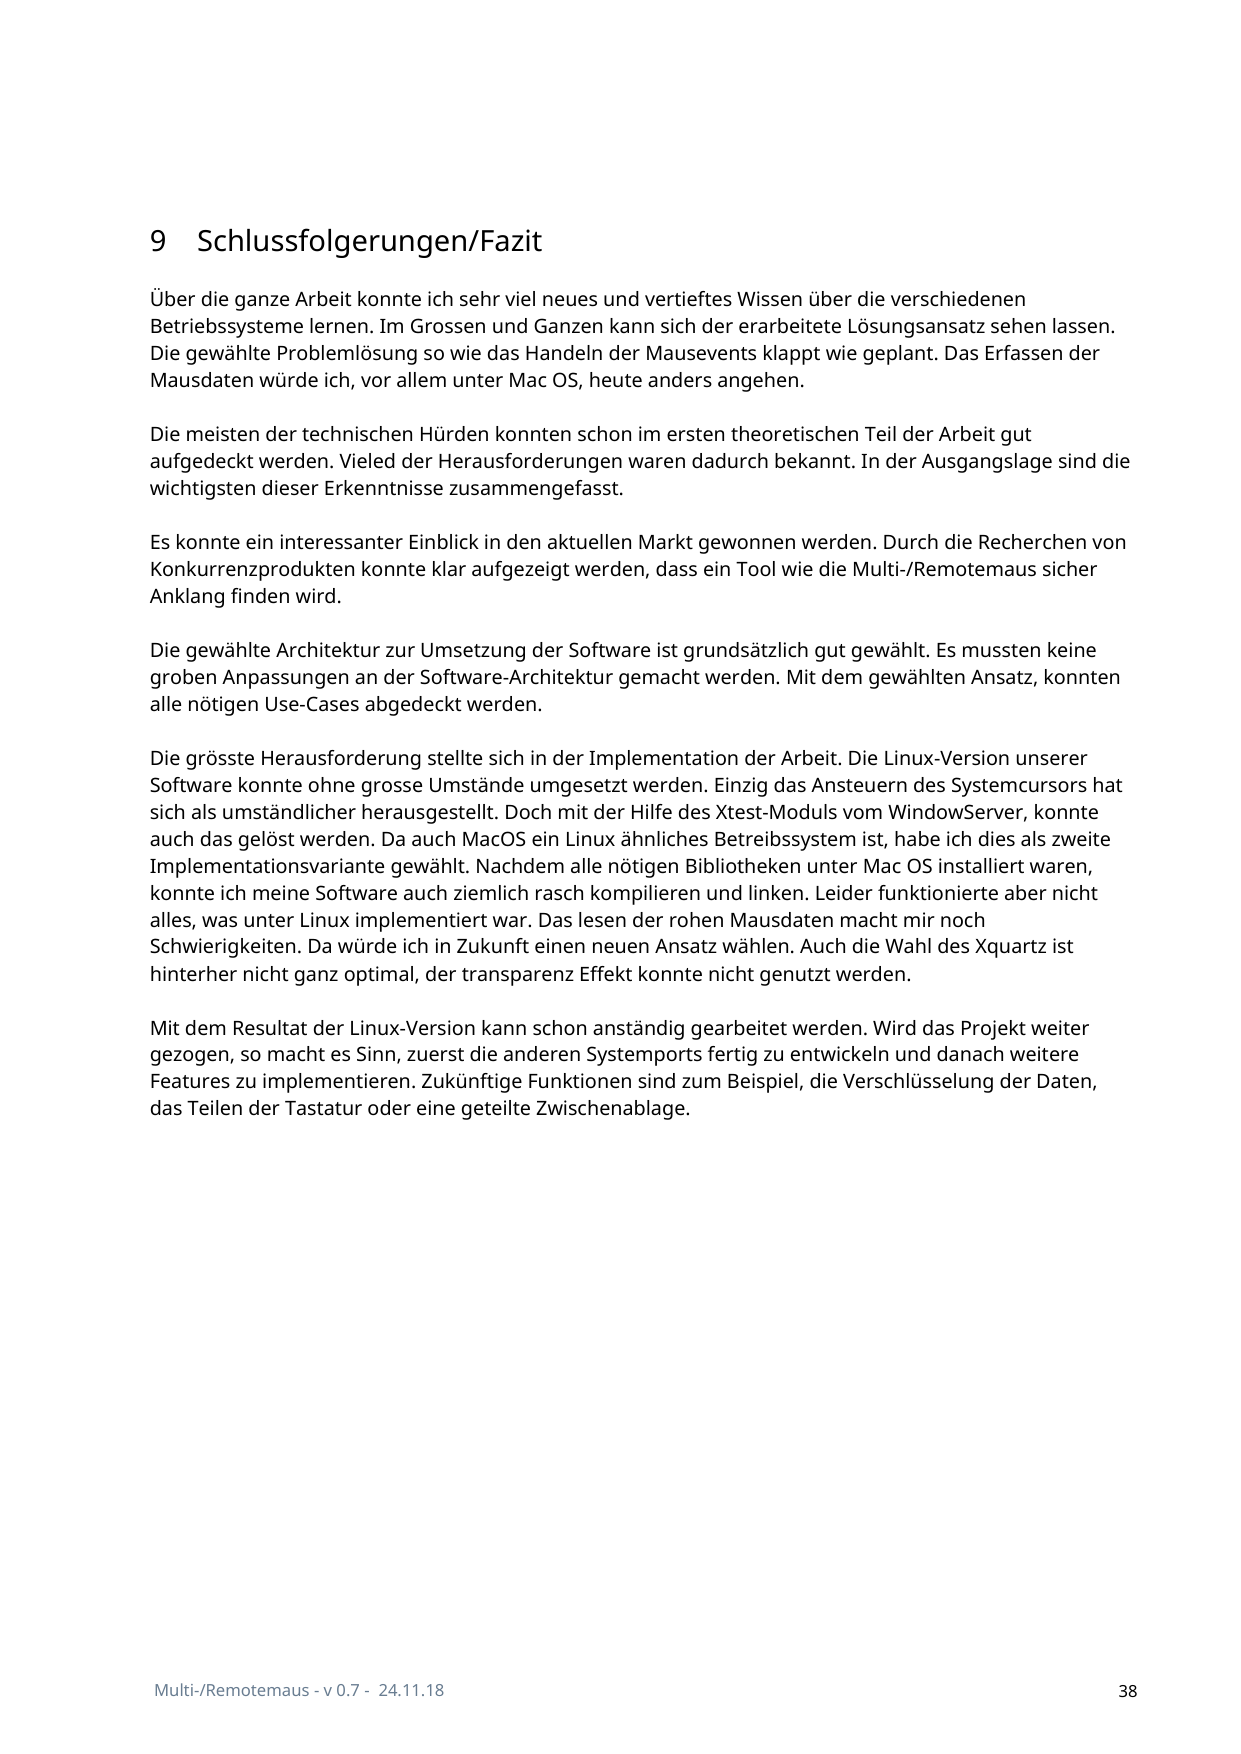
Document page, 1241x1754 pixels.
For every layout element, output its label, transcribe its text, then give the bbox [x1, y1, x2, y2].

subtitle Schlussfolgerungen/Fazit [149, 221, 1136, 260]
text Mit dem Resultat der Linux-Version kann schon anständig gearbeitet werden. Wird das Projekt weiter gezogen, so macht es Sinn, zuerst die anderen Systemports fertig zu entwickeln und danach weitere Features zu implementieren. Zukünftige Funktionen sind zum Beispiel, die Verschlüsselung der Daten, das Teilen der Tastatur oder eine geteilte Zwischenablage. [149, 1014, 1136, 1122]
text Es konnte ein interessanter Einblick in den aktuellen Markt gewonnen werden. Durch die Recherchen von Konkurrenzprodukten konnte klar aufgezeigt werden, dass ein Tool wie die Multi-/Remotemaus sicher Anklang finden wird. [149, 528, 1136, 609]
text Über die ganze Arbeit konnte ich sehr viel neues und vertieftes Wissen über die verschiedenen Betriebssysteme lernen. Im Grossen und Ganzen kann sich der erarbeitete Lösungsansatz sehen lassen. Die gewählte Problemlösung so wie das Handeln der Mausevents klappt wie geplant. Das Erfassen der Mausdaten würde ich, vor allem unter Mac OS, heute anders angehen. [149, 285, 1136, 393]
text Die meisten der technischen Hürden konnten schon im ersten theoretischen Teil der Arbeit gut aufgedeckt werden. Vieled der Herausforderungen waren dadurch bekannt. In der Ausgangslage sind die wichtigsten dieser Erkenntnisse zusammengefasst. [149, 420, 1136, 501]
text Die grösste Herausforderung stellte sich in der Implementation der Arbeit. Die Linux-Version unserer Software konnte ohne grosse Umstände umgesetzt werden. Einzig das Ansteuern des Systemcursors hat sich als umständlicher herausgestellt. Doch mit der Hilfe des Xtest-Moduls vom WindowServer, konnte auch das gelöst werden. Da auch MacOS ein Linux ähnliches Betreibssystem ist, habe ich dies als zweite Implementationsvariante gewählt. Nachdem alle nötigen Bibliotheken unter Mac OS installiert waren, konnte ich meine Software auch ziemlich rasch kompilieren und linken. Leider funktionierte aber nicht alles, was unter Linux implementiert war. Das lesen der rohen Mausdaten macht mir noch Schwierigkeiten. Da würde ich in Zukunft einen neuen Ansatz wählen. Auch die Wahl des Xquartz ist hinterher nicht ganz optimal, der transparenz Effekt konnte nicht genutzt werden. [149, 744, 1136, 987]
text Die gewählte Architektur zur Umsetzung der Software ist grundsätzlich gut gewählt. Es mussten keine groben Anpassungen an der Software-Architektur gemacht werden. Mit dem gewählten Ansatz, konnten alle nötigen Use-Cases abgedeckt werden. [149, 636, 1136, 717]
